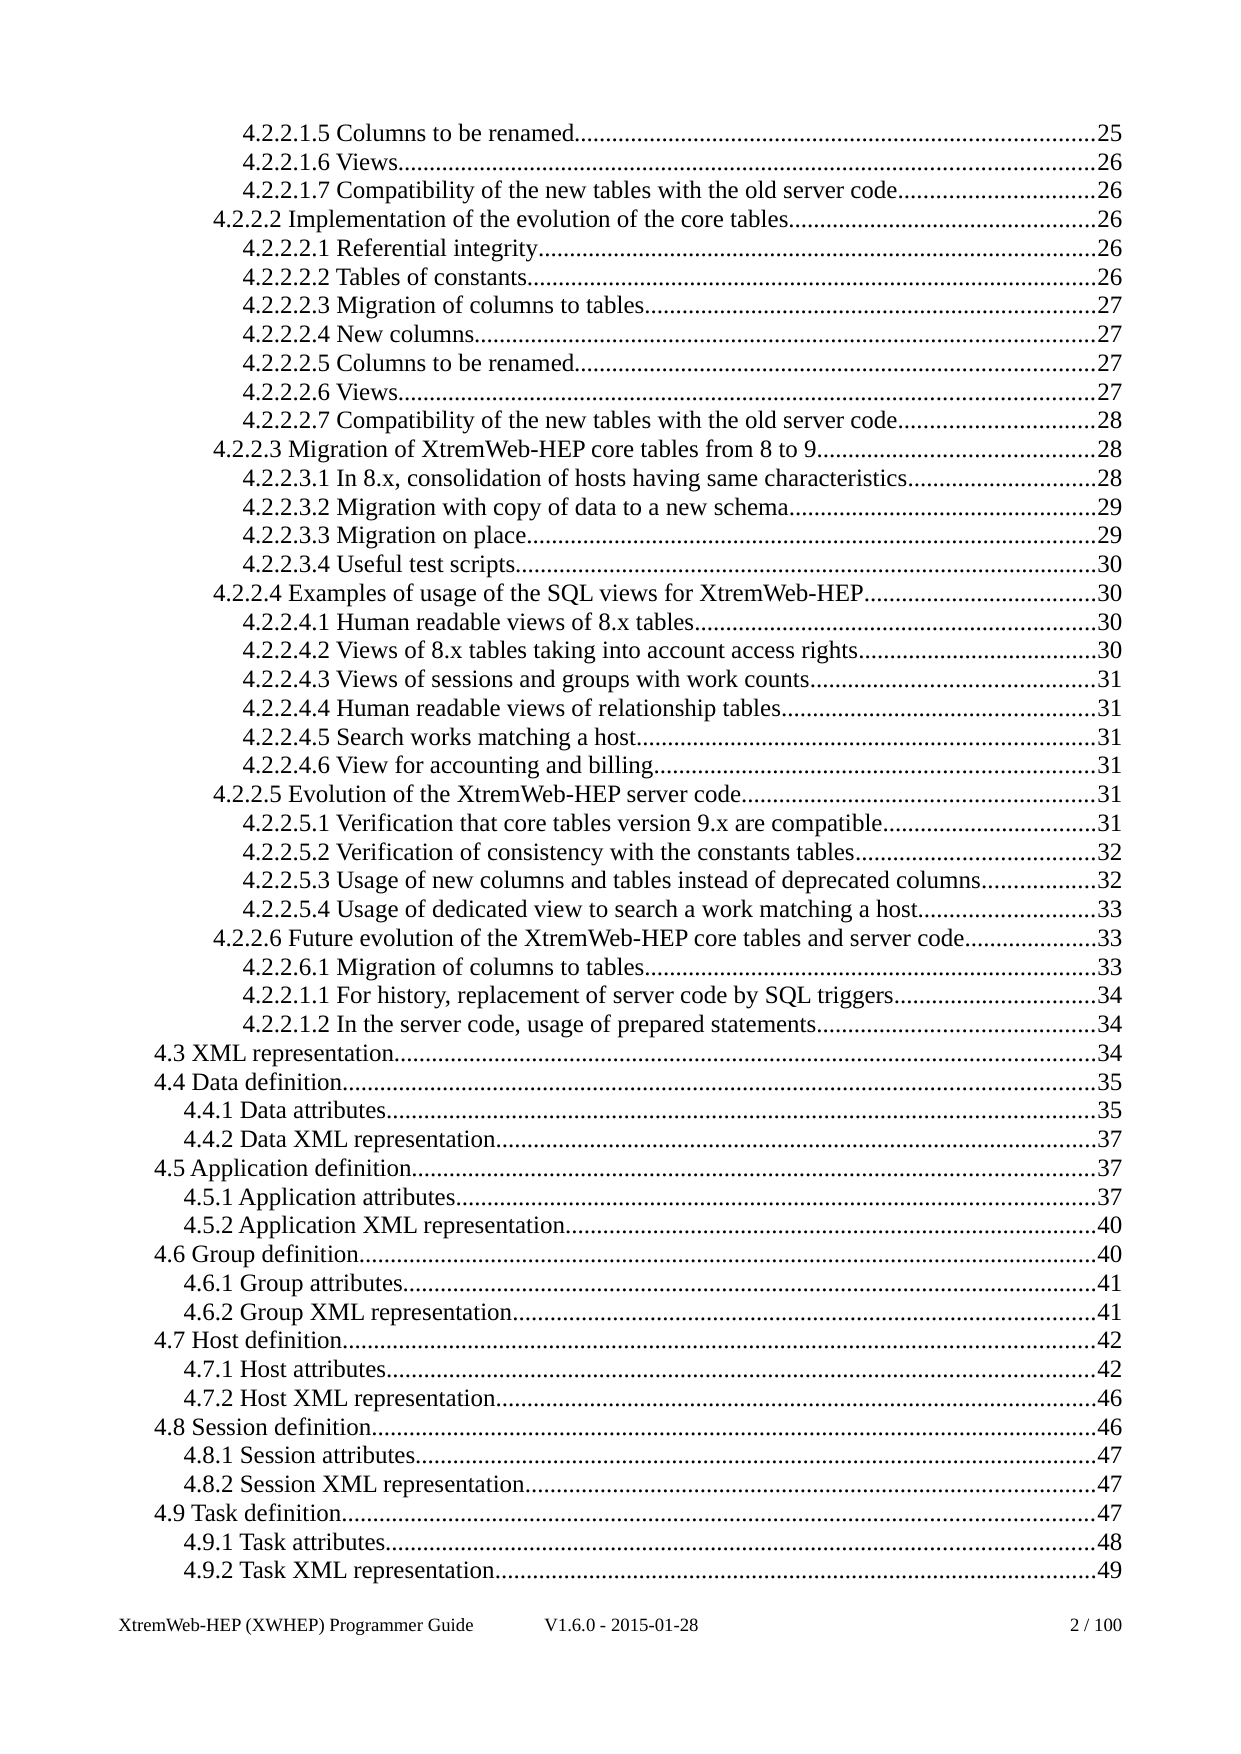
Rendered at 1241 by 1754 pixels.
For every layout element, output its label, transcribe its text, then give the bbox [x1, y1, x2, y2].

text 4.7.2 Host XML representation 46 [177, 1383, 1122, 1412]
text 4.2.2.6 Future evolution of the XtremWeb-HEP core tables and server code 33 [207, 923, 1122, 952]
text 4.2.2.5 Evolution of the XtremWeb-HEP server code 31 [207, 779, 1122, 808]
text 4.3 XML representation 34 [148, 1038, 1122, 1067]
text 4.2.2.2.7 Compatibility of the new tables with the old server code 28 [236, 406, 1122, 434]
text 4.2.2.4.5 Search works matching a host 31 [236, 722, 1122, 751]
text 4.2.2.4.6 View for accounting and billing 31 [236, 751, 1122, 779]
text 4.2.2.3.4 Useful test scripts 30 [236, 549, 1122, 578]
text 4.9.2 Task XML representation 49 [177, 1556, 1122, 1584]
text 4.2.2.3 Migration of XtremWeb-HEP core tables from 8 to 9 28 [207, 434, 1122, 463]
text 4.2.2.3.3 Migration on place 29 [236, 521, 1122, 549]
text 4.6.2 Group XML representation 41 [177, 1297, 1122, 1326]
text 4.2.2.1.2 In the server code, usage of prepared statements 34 [236, 1009, 1122, 1038]
text 4.2.2.5.4 Usage of dedicated view to search a work matching a host 33 [236, 894, 1122, 923]
text 4.9 Task definition 47 [148, 1498, 1122, 1527]
text 4.2.2.4 Examples of usage of the SQL views for XtremWeb-HEP 30 [207, 578, 1122, 607]
text 4.2.2.4.2 Views of 8.x tables taking into account access rights 30 [236, 636, 1122, 664]
text 4.8.1 Session attributes 47 [177, 1441, 1122, 1469]
text 4.2.2.3.2 Migration with copy of data to a new schema 29 [236, 492, 1122, 521]
text 4.2.2.4.3 Views of sessions and groups with work counts 31 [236, 664, 1122, 693]
text 4.2.2.1.6 Views 26 [236, 147, 1122, 176]
text 4.2.2.4.4 Human readable views of relationship tables 31 [236, 693, 1122, 722]
text 4.5 Application definition 37 [148, 1153, 1122, 1182]
text 4.9.1 Task attributes 48 [177, 1527, 1122, 1556]
text 4.7 Host definition 42 [148, 1326, 1122, 1354]
text 4.2.2.4.1 Human readable views of 8.x tables 30 [236, 607, 1122, 636]
text 4.5.1 Application attributes 37 [177, 1182, 1122, 1211]
text 4.2.2.2 Implementation of the evolution of the core tables 26 [207, 204, 1122, 233]
text 4.2.2.2.2 Tables of constants 26 [236, 262, 1122, 291]
text 4.2.2.6.1 Migration of columns to tables 33 [236, 952, 1122, 981]
text 4.2.2.5.1 Verification that core tables version 9.x are compatible 31 [236, 808, 1122, 837]
text 4.2.2.2.5 Columns to be renamed 27 [236, 348, 1122, 377]
text 4.6.1 Group attributes 41 [177, 1268, 1122, 1297]
text 4.2.2.2.3 Migration of columns to tables 27 [236, 291, 1122, 319]
text 4.2.2.2.4 New columns 27 [236, 319, 1122, 348]
text 4.2.2.1.1 For history, replacement of server code by SQL triggers 34 [236, 981, 1122, 1009]
text 4.2.2.5.3 Usage of new columns and tables instead of deprecated columns 32 [236, 866, 1122, 894]
text 4.2.2.2.1 Referential integrity 26 [236, 233, 1122, 262]
text 4.2.2.5.2 Verification of consistency with the constants tables 32 [236, 837, 1122, 866]
text 4.5.2 Application XML representation 40 [177, 1211, 1122, 1239]
text 4.7.1 Host attributes 42 [177, 1354, 1122, 1383]
text 4.2.2.2.6 Views 27 [236, 377, 1122, 406]
text 4.6 Group definition 40 [148, 1239, 1122, 1268]
text 4.8.2 Session XML representation 47 [177, 1469, 1122, 1498]
text 4.2.2.1.5 Columns to be renamed 25 [236, 118, 1122, 147]
text 4.4.1 Data attributes 35 [177, 1096, 1122, 1124]
text 4.2.2.1.7 Compatibility of the new tables with the old server code 26 [236, 176, 1122, 204]
text 4.2.2.3.1 In 8.x, consolidation of hosts having same characteristics 28 [236, 463, 1122, 492]
text 4.4 Data definition 35 [148, 1067, 1122, 1096]
text 4.8 Session definition 46 [148, 1412, 1122, 1441]
text 4.4.2 Data XML representation 37 [177, 1124, 1122, 1153]
